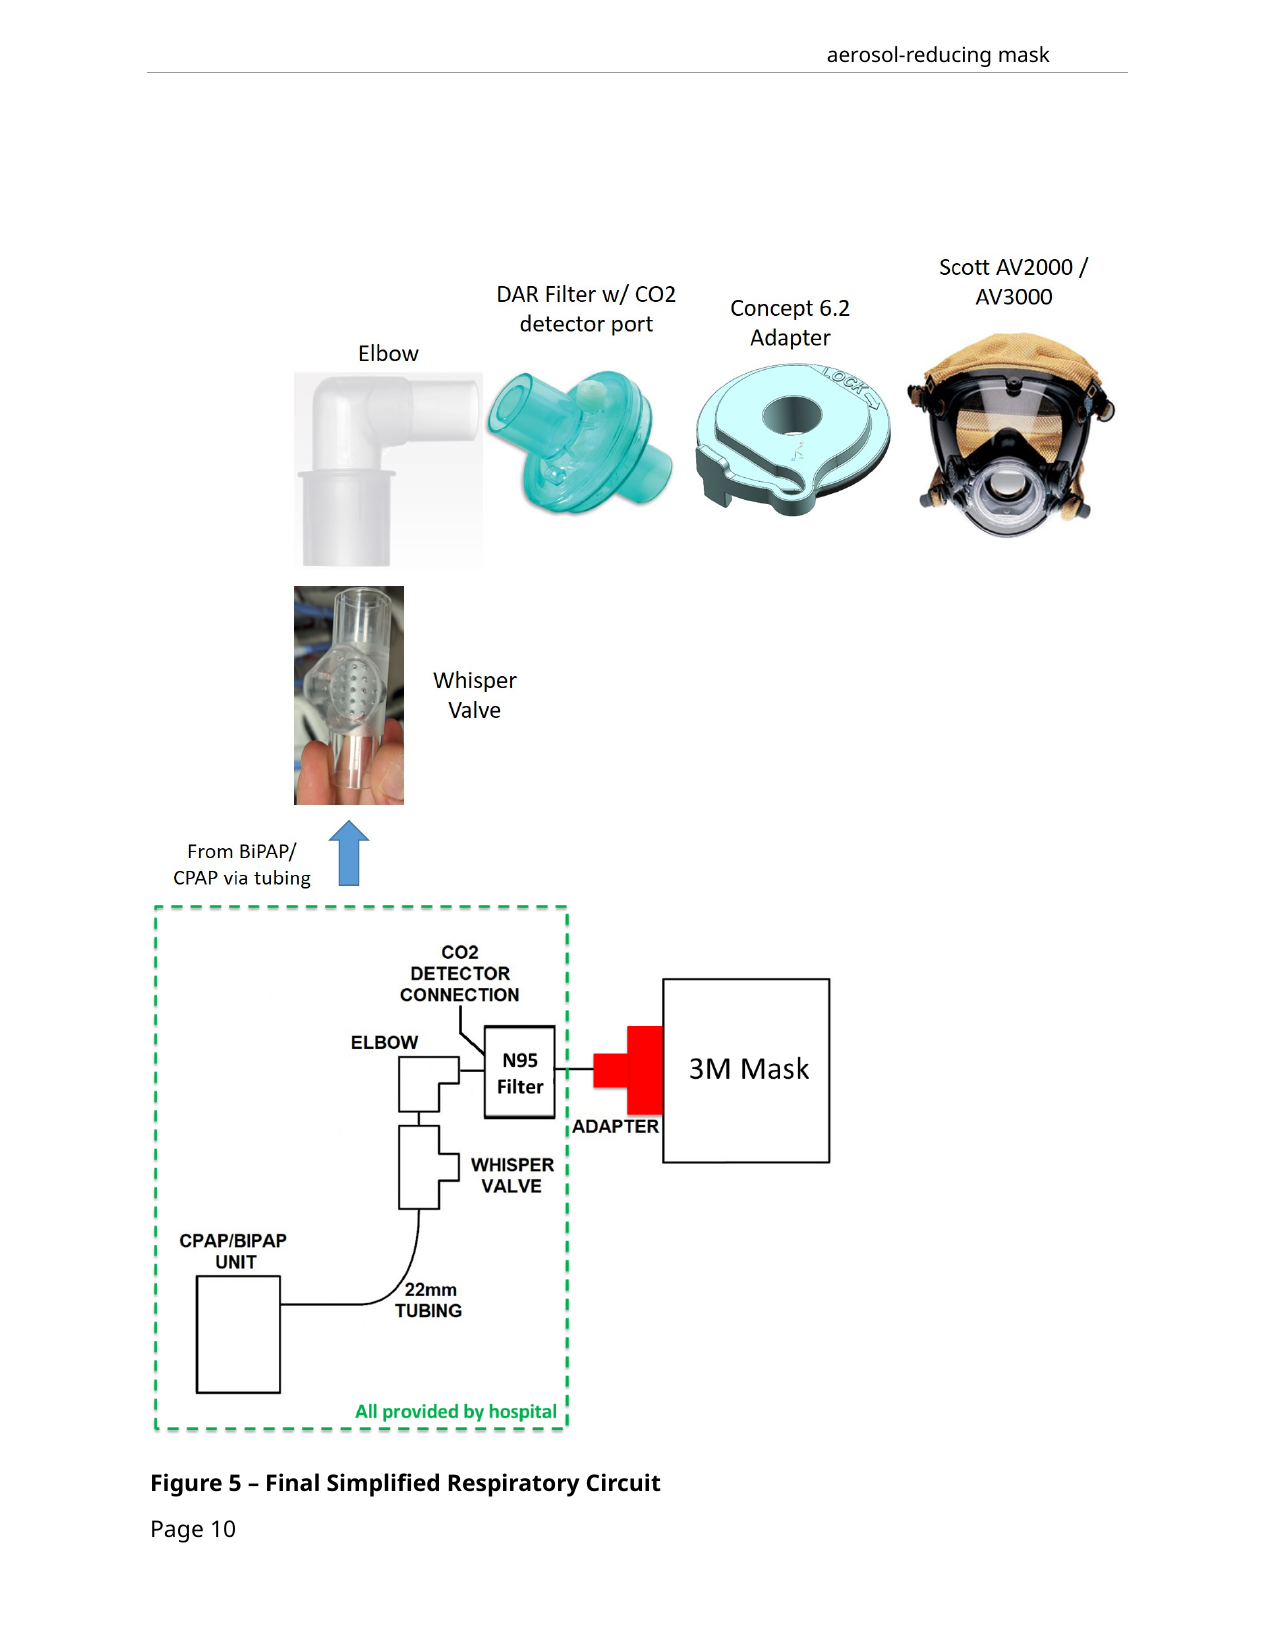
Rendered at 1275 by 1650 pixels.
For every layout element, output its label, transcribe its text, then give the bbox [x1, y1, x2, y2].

picture [150, 243, 1125, 1436]
text Figure 5 – Final Simplified Respiratory Circuit [150, 1467, 1125, 1498]
